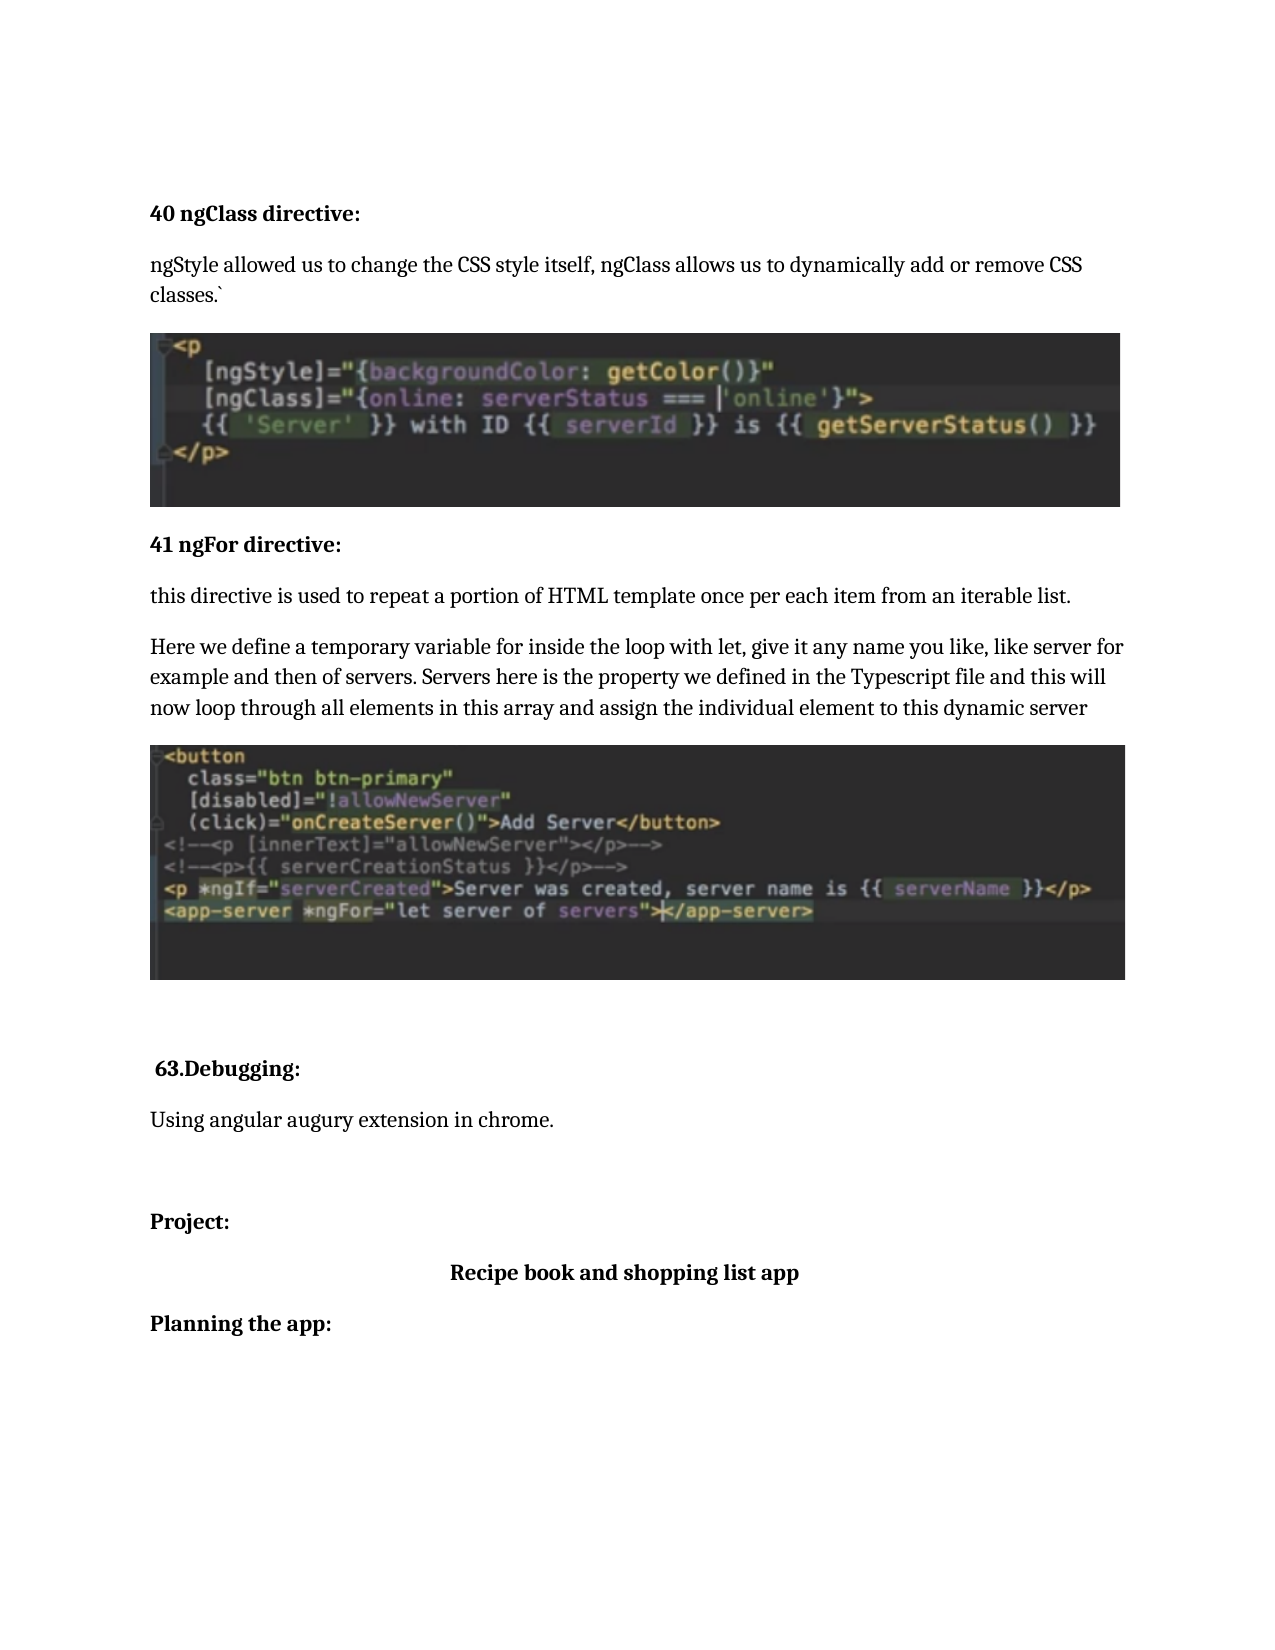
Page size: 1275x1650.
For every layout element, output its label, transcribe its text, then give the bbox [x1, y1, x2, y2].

text this directive is used to repeat a portion of HTML template once per each item from an iterable list. [150, 583, 1125, 609]
text Here we define a temporary variable for inside the loop with let, give it any name you like, like server for example and then of servers. Servers here is the property we defined in the Typescript file and this will now loop through all elements in this array and assign the individual element to this dynamic server [150, 634, 1125, 721]
subtitle Planning the app: [150, 1311, 1125, 1337]
text ngStyle allowed us to change the CSS style itself, ngClass allows us to dynamically add or remove CSS classes.` [150, 252, 1125, 309]
text 41 ngFor directive: [150, 532, 1125, 558]
picture [150, 745, 1125, 980]
text 40 ngClass directive: [150, 201, 1125, 227]
subtitle Project: [150, 1208, 1125, 1235]
subtitle Recipe book and shopping list app [375, 1259, 1125, 1286]
picture [150, 333, 1121, 507]
text Using angular augury extension in chrome. [150, 1106, 1125, 1133]
text 63.Debugging: [150, 1055, 1125, 1082]
